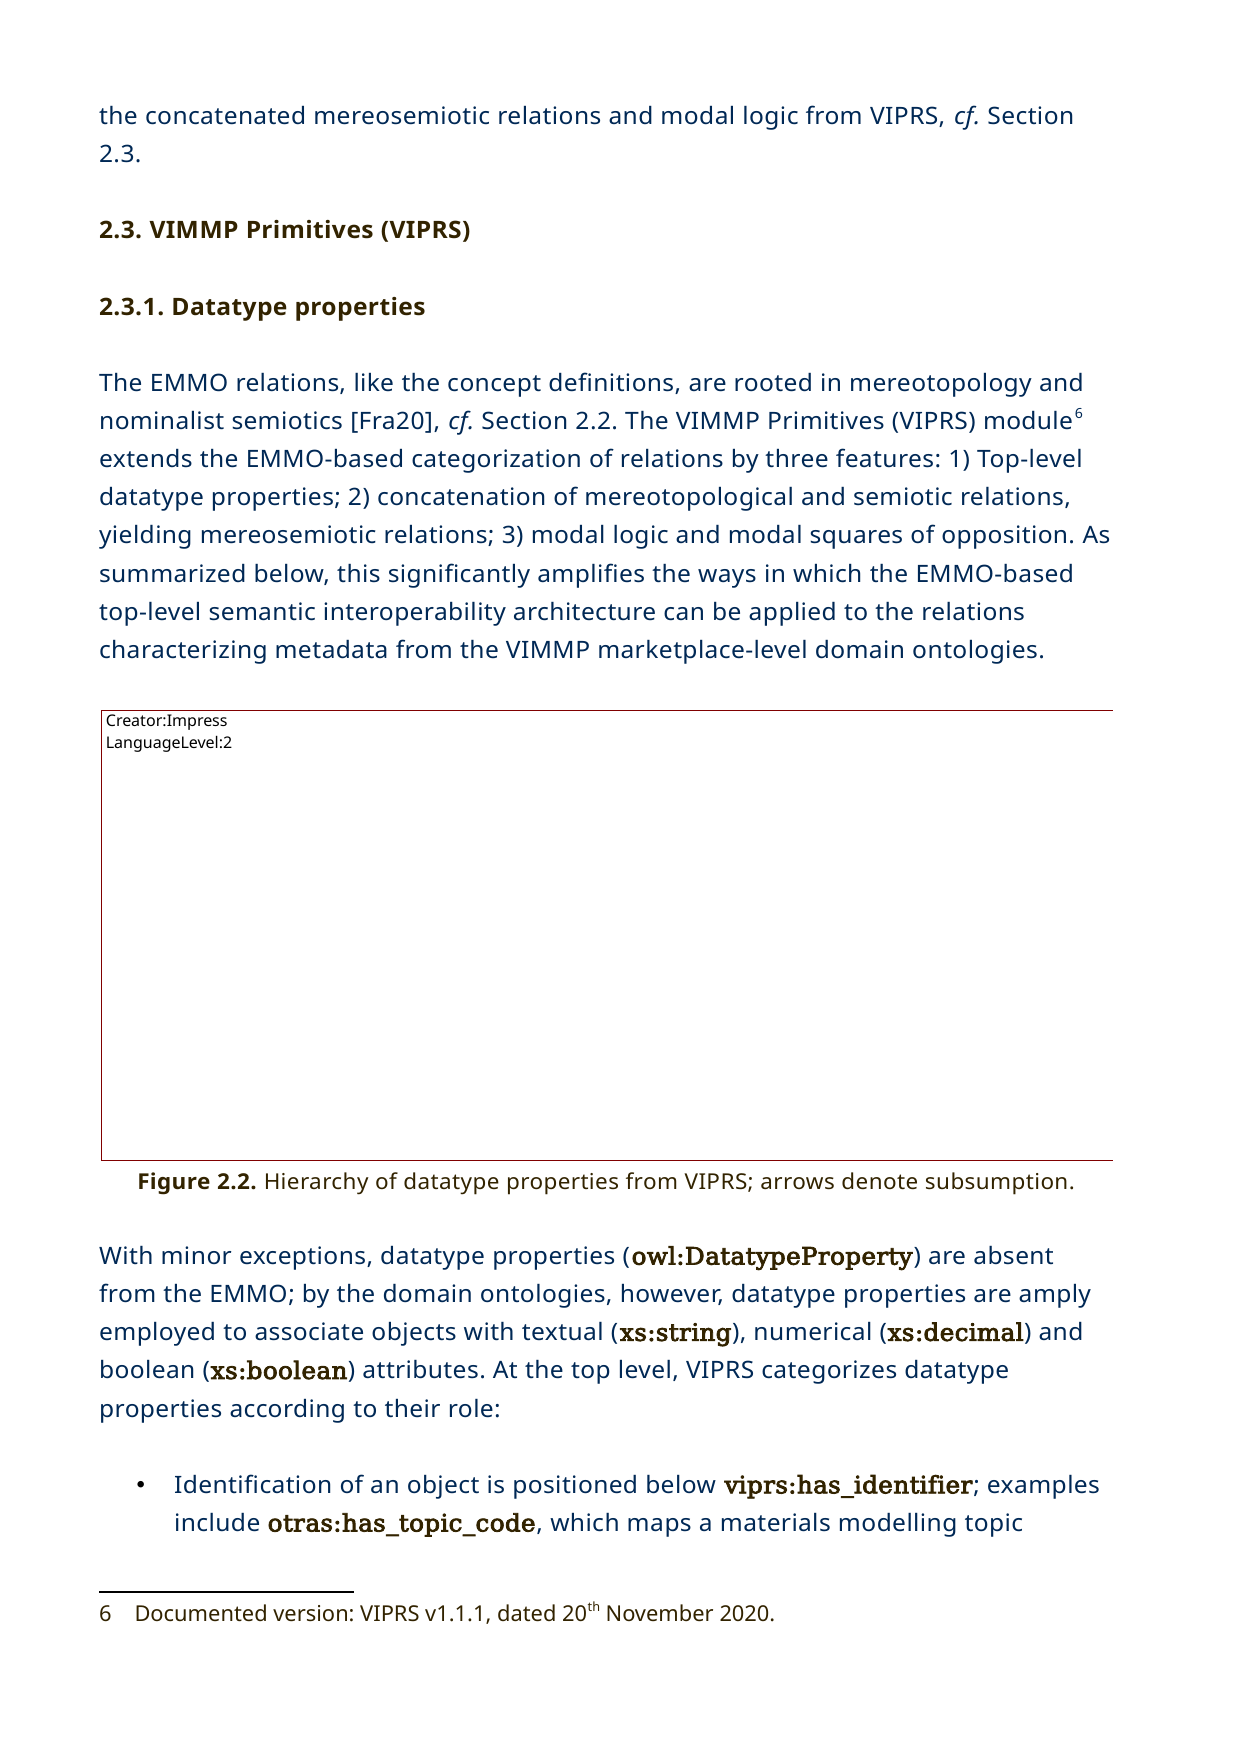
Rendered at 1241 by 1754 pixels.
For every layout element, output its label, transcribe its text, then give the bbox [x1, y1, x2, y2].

text The EMMO relations, like the concept definitions, are rooted in mereotopology and nominalist semiotics [Fra20], cf. Section 2.2. The VIMMP Primitives (VIPRS) module extends the EMMO-based categorization of relations by three features: 1) Top-level datatype properties; 2) concatenation of mereotopological and semiotic relations, yielding mereosemiotic relations; 3) modal logic and modal squares of opposition. As summarized below, this significantly amplifies the ways in which the EMMO-based top-level semantic interoperability architecture can be applied to the relations characterizing metadata from the VIMMP marketplace-level domain ontologies. [99, 366, 1114, 665]
text Documented version: VIPRS v1.1.1, dated 20th November 2020. [99, 1598, 1114, 1627]
text Figure 2.2. Hierarchy of datatype properties from VIPRS; arrows denote subsumption. [99, 1166, 1114, 1196]
text With minor exceptions, datatype properties (owl:DatatypeProperty) are absent from the EMMO; by the domain ontologies, however, datatype properties are amply employed to associate objects with textual (xs:string), numerical (xs:decimal) and boolean (xs:boolean) attributes. At the top level, VIPRS categorizes datatype properties according to their role: [99, 1239, 1114, 1424]
text 2.3.1. Datatype properties [99, 289, 1114, 322]
text the concatenated mereosemiotic relations and modal logic from VIPRS, cf. Section 2.3. [99, 99, 1114, 170]
list Identification of an object is positioned below viprs:has_identifier; examples include otras:has_topic_code, which maps a materials modelling topic [136, 1468, 1114, 1538]
text 2.3. VIMMP Primitives (VIPRS) [99, 213, 1114, 246]
